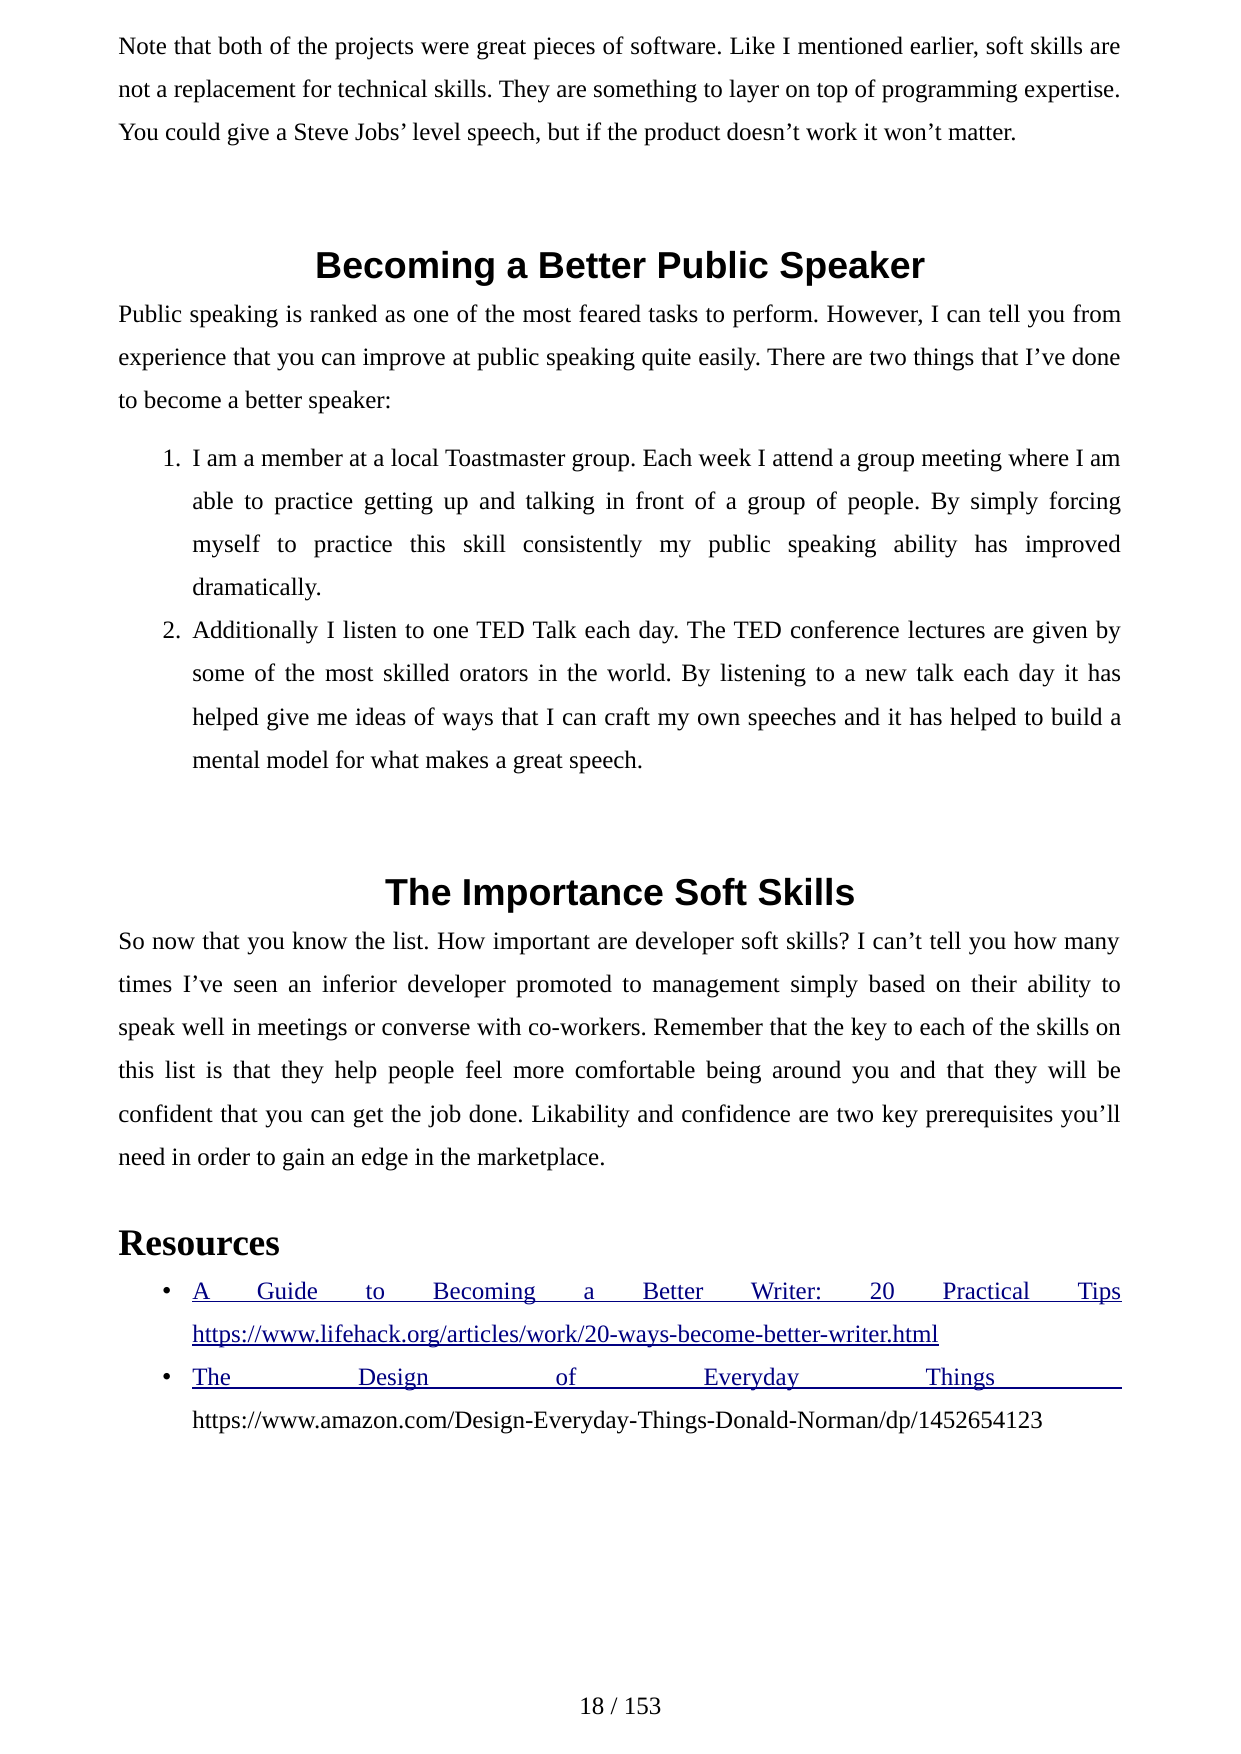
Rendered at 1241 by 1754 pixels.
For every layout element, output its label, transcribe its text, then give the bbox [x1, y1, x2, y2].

subtitle Resources [118, 1220, 1122, 1263]
list The Design of Everyday Things https://www.amazon.com/Design-Everyday-Things-Donald-Norman/dp/1452654123 [162, 1362, 1122, 1434]
text Note that both of the projects were great pieces of software. Like I mentioned earlier, soft skills are not a replacement for technical skills. They are something to layer on top of programming expertise. You could give a Steve Jobs’ level speech, but if the product doesn’t work it won’t matter. [118, 31, 1122, 146]
subtitle The Importance Soft Skills [118, 871, 1122, 914]
subtitle Becoming a Better Public Speaker [118, 243, 1122, 286]
text So now that you know the list. How important are developer soft skills? I can’t tell you how many times I’ve seen an inferior developer promoted to management simply based on their ability to speak well in meetings or converse with co-workers. Remember that the key to each of the skills on this list is that they help people feel more comfortable being around you and that they will be confident that you can get the job done. Likability and confidence are two key prerequisites you’ll need in order to gain an edge in the marketplace. [118, 926, 1122, 1171]
list Additionally I listen to one TED Talk each day. The TED conference lectures are given by some of the most skilled orators in the world. By listening to a new talk each day it has helped give me ideas of ways that I can craft my own speeches and it has helped to build a mental model for what makes a great speech. [162, 615, 1122, 773]
list I am a member at a local Toastmaster group. Each week I attend a group meeting where I am able to practice getting up and talking in front of a group of people. By simply forcing myself to practice this skill consistently my public speaking ability has improved dramatically. [162, 443, 1122, 601]
list A Guide to Becoming a Better Writer: 20 Practical Tips https://www.lifehack.org/articles/work/20-ways-become-better-writer.html [162, 1276, 1122, 1348]
text Public speaking is ranked as one of the most feared tasks to perform. However, I can tell you from experience that you can improve at public speaking quite easily. There are two things that I’ve done to become a better speaker: [118, 299, 1122, 414]
